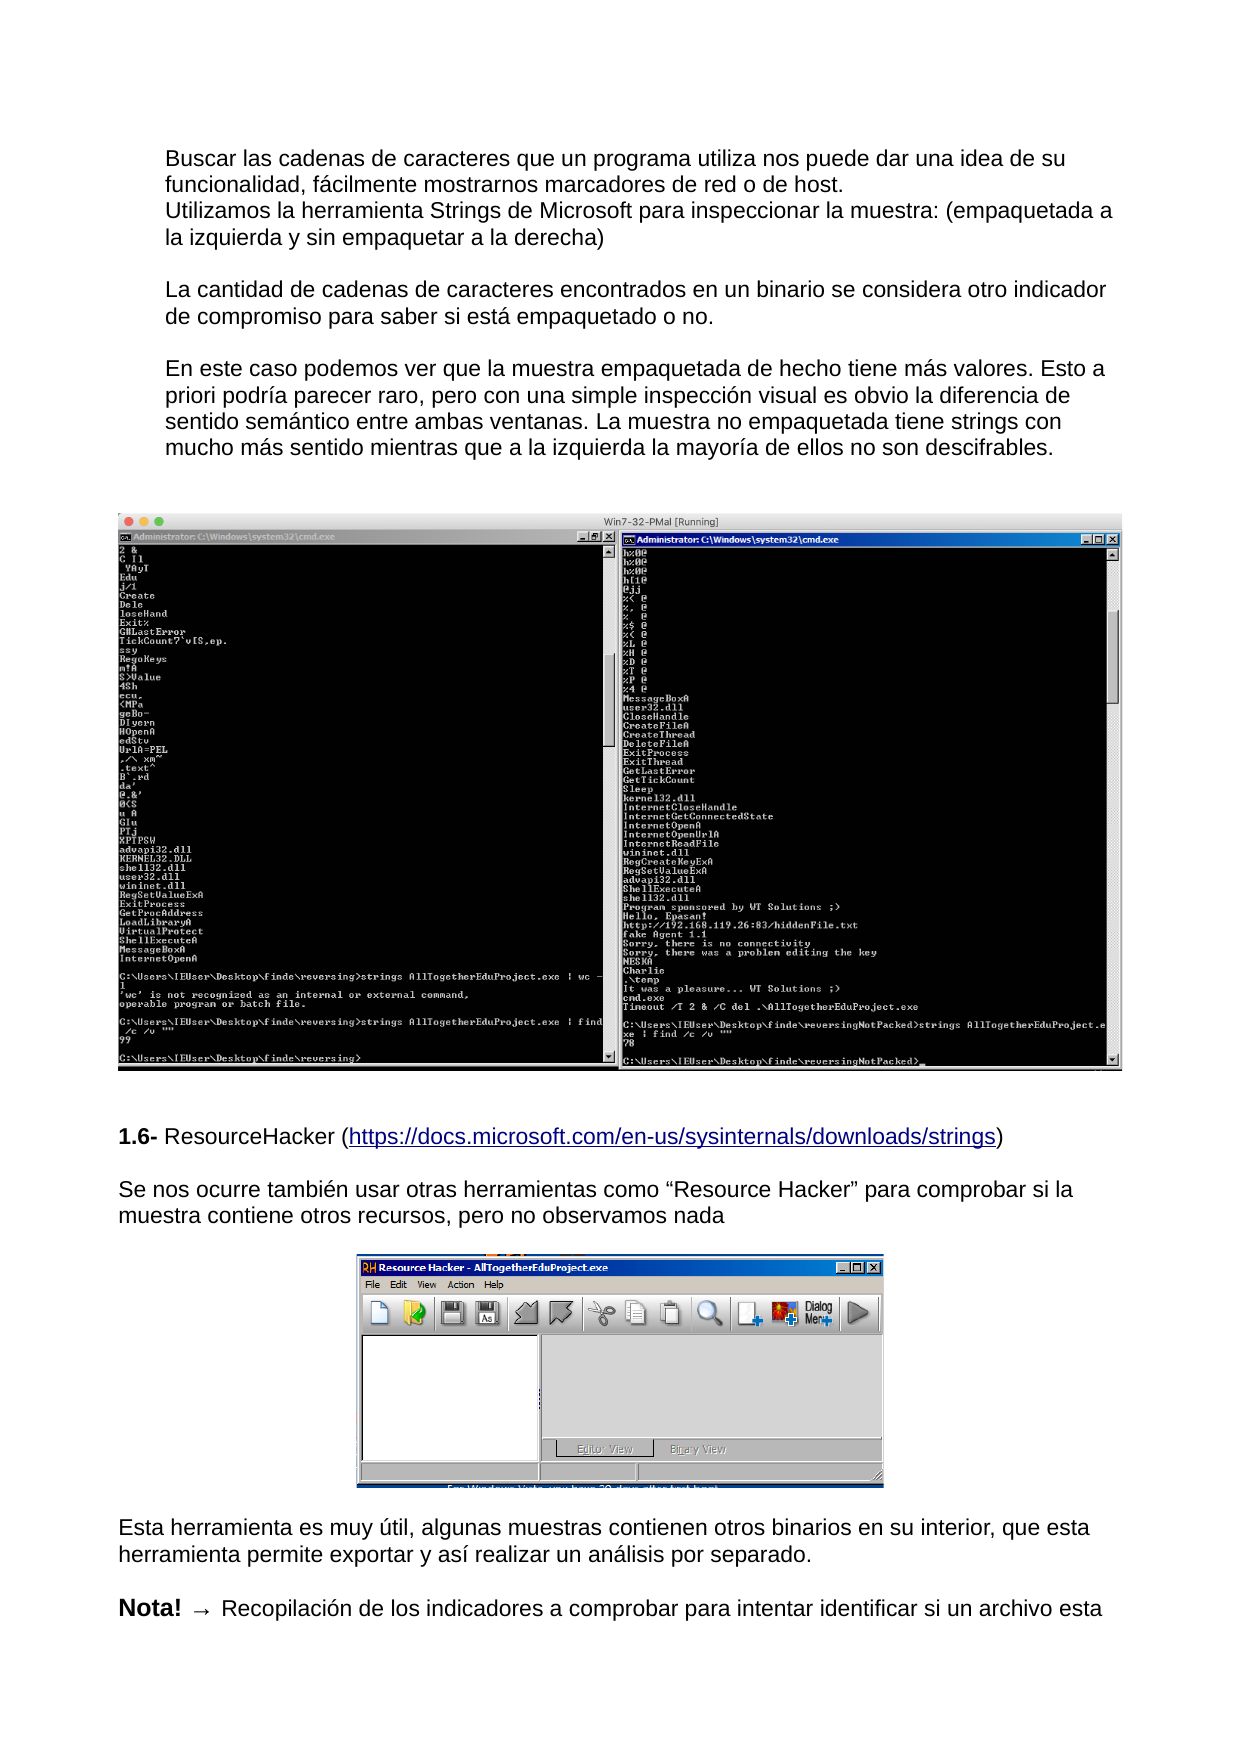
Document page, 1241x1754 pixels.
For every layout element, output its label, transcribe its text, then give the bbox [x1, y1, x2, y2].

text Esta herramienta es muy útil, algunas muestras contienen otros binarios en su interior, que esta herramienta permite exportar y así realizar un análisis por separado. [118, 1514, 1122, 1567]
text Se nos ocurre también usar otras herramientas como “Resource Hacker” para comprobar si la muestra contiene otros recursos, pero no observamos nada [118, 1176, 1122, 1228]
picture [118, 513, 1123, 1071]
text En este caso podemos ver que la muestra empaquetada de hecho tiene más valores. Esto a priori podría parecer raro, pero con una simple inspección visual es obvio la diferencia de sentido semántico entre ambas ventanas. La muestra no empaquetada tiene strings con mucho más sentido mientras que a la izquierda la mayoría de ellos no son descifrables. [165, 355, 1122, 461]
text La cantidad de cadenas de caracteres encontrados en un binario se considera otro indicador de compromiso para saber si está empaquetado o no. [165, 276, 1122, 329]
text Buscar las cadenas de caracteres que un programa utiliza nos puede dar una idea de su funcionalidad, fácilmente mostrarnos marcadores de red o de host. [165, 144, 1122, 197]
text Nota! → Recopilación de los indicadores a comprobar para intentar identificar si un archivo esta [118, 1593, 1122, 1622]
text Utilizamos la herramienta Strings de Microsoft para inspeccionar la muestra: (empaquetada a la izquierda y sin empaquetar a la derecha) [165, 197, 1122, 250]
picture [356, 1254, 884, 1488]
text 1.6- ResourceHacker (https://docs.microsoft.com/en-us/sysinternals/downloads/strings) [118, 1123, 1122, 1149]
